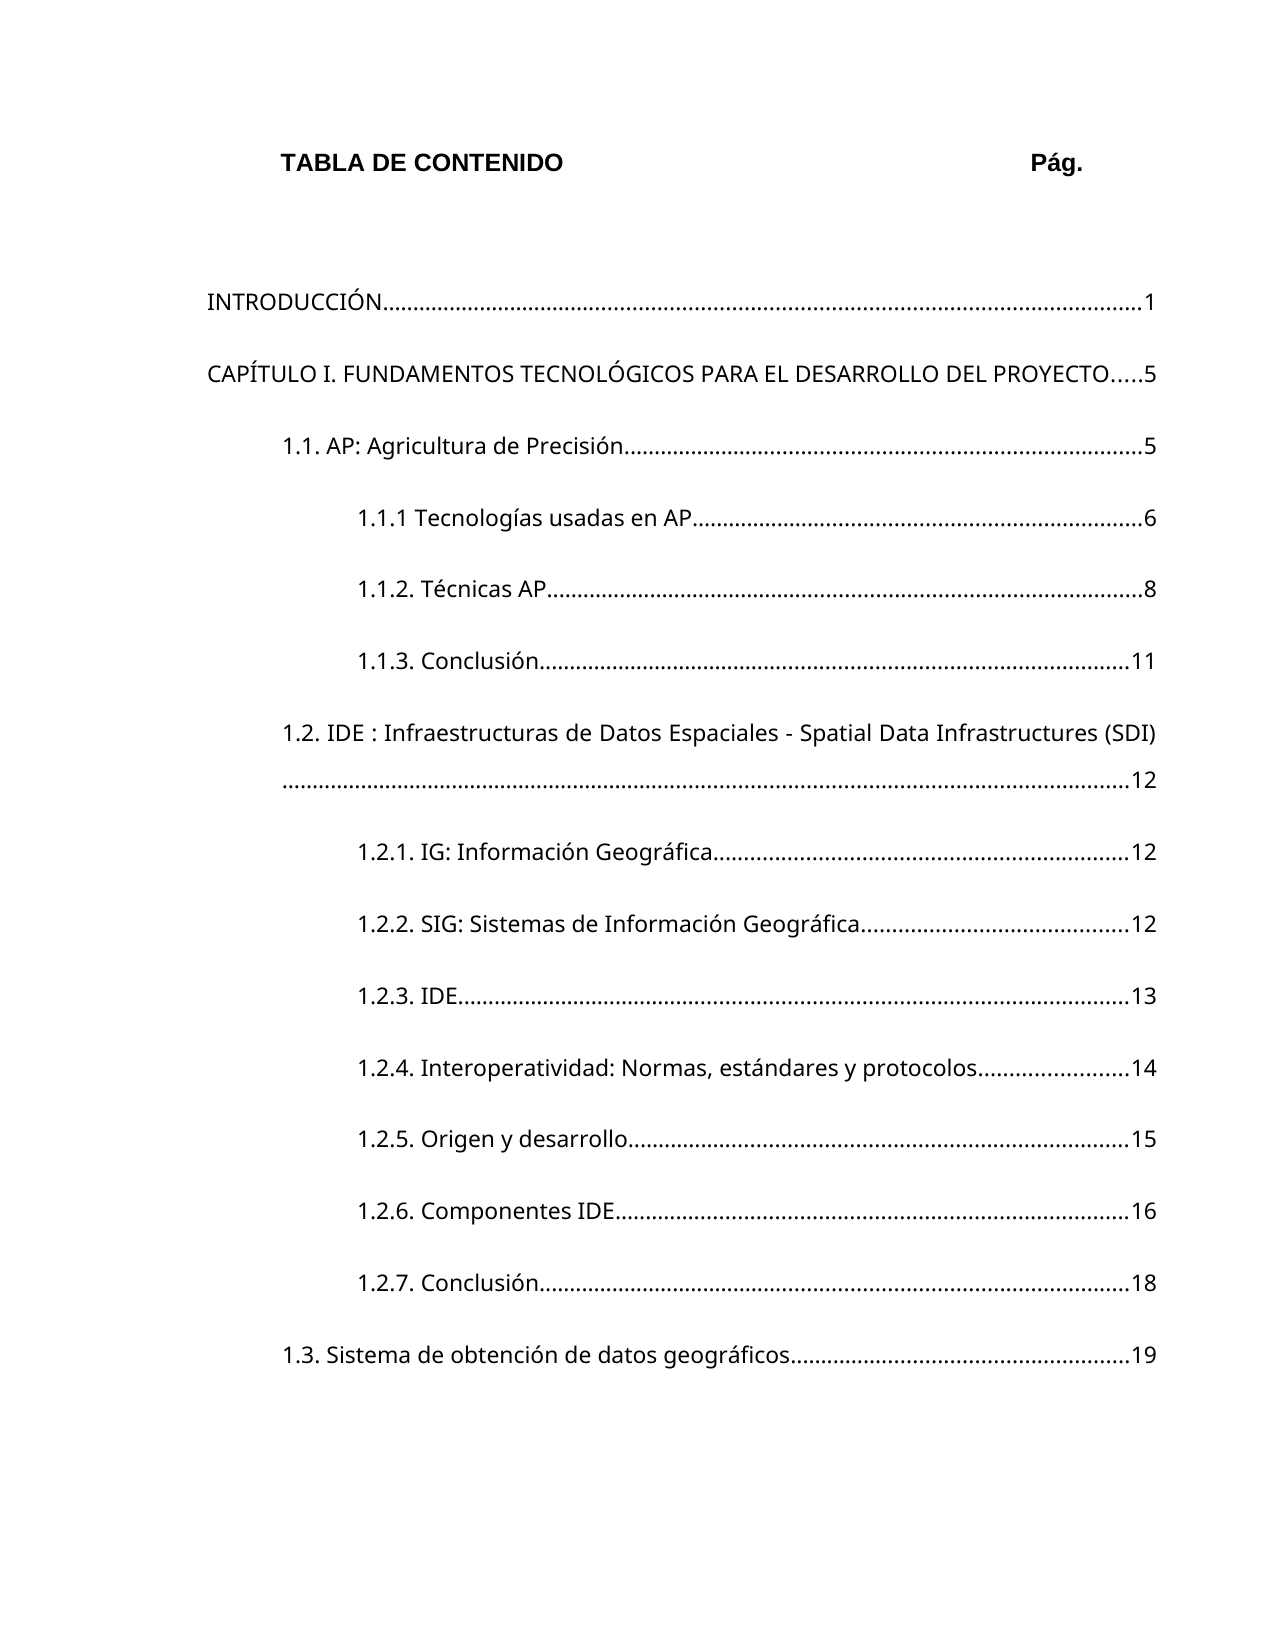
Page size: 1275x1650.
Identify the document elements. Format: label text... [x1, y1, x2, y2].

text 1.2.4. Interoperatividad: Normas, estándares y protocolos 14 [357, 1051, 1157, 1083]
text Capítulo I. FUNDAMENTOS TECNOLÓGICOS PARA EL DESARROLLO DEL PROYECTO 5 [207, 358, 1157, 389]
text 1.2.6. Componentes IDE 16 [357, 1195, 1157, 1226]
text 1.2.5. Origen y desarrollo 15 [357, 1123, 1157, 1154]
text 1.2.2. SIG: Sistemas de Información Geográfica 12 [357, 908, 1157, 939]
text 1.2. IDE : Infraestructuras de Datos Espaciales - Spatial Data Infrastructures (SDI) 12 [282, 717, 1157, 795]
text 1.1. AP: Agricultura de Precisión 5 [282, 429, 1157, 461]
text INTRODUCCIÓN 1 [207, 286, 1157, 317]
text TABLA DE CONTENIDO Pág. [207, 148, 1157, 176]
text 1.2.3. IDE 13 [357, 979, 1157, 1011]
text 1.2.1. IG: Información Geográfica 12 [357, 836, 1157, 867]
text 1.1.2. Técnicas AP 8 [357, 573, 1157, 604]
text 1.3. Sistema de obtención de datos geográficos 19 [282, 1339, 1157, 1370]
text 1.1.3. Conclusión 11 [357, 645, 1157, 676]
text 1.2.7. Conclusión 18 [357, 1267, 1157, 1298]
text 1.1.1 Tecnologías usadas en AP 6 [357, 501, 1157, 533]
